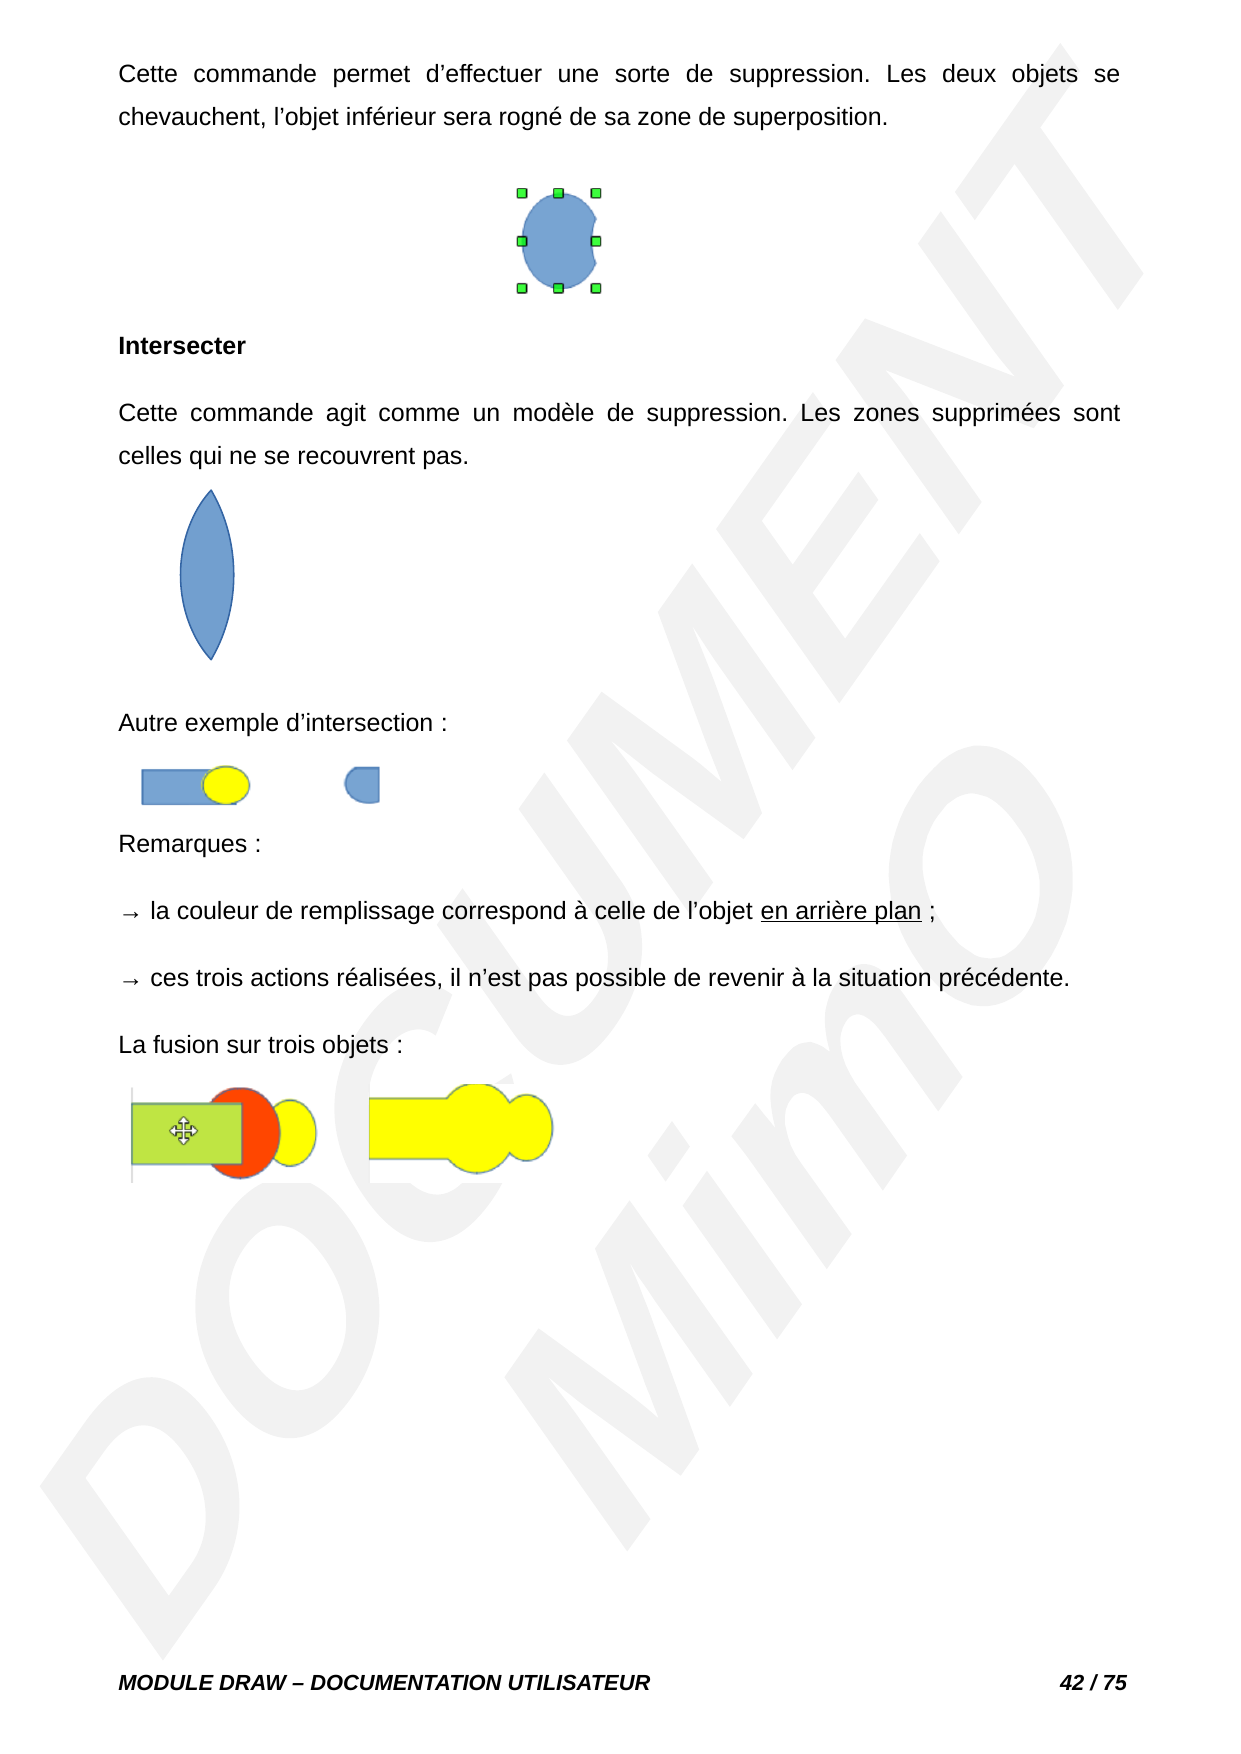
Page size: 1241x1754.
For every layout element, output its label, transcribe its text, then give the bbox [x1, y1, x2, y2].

picture [335, 763, 395, 810]
picture [368, 1084, 569, 1183]
text → la couleur de remplissage correspond à celle de l’objet en arrière plan ; [118, 896, 1122, 925]
text La fusion sur trois objets : [118, 1029, 1122, 1058]
text Autre exemple d’intersection : [118, 708, 1122, 737]
text → ces trois actions réalisées, il n’est pas possible de revenir à la situation précédente. [118, 963, 1122, 992]
text Remarques : [118, 775, 1122, 858]
text Cette commande permet d’effectuer une sorte de suppression. Les deux objets se chevauchent, l’objet inférieur sera rogné de sa zone de superposition. [118, 59, 1122, 131]
picture [127, 755, 288, 815]
text Intersecter [118, 169, 1122, 360]
picture [467, 163, 673, 317]
picture [130, 1087, 330, 1183]
text Cette commande agit comme un modèle de suppression. Les zones supprimées sont celles qui ne se recouvrent pas. [118, 398, 1122, 470]
